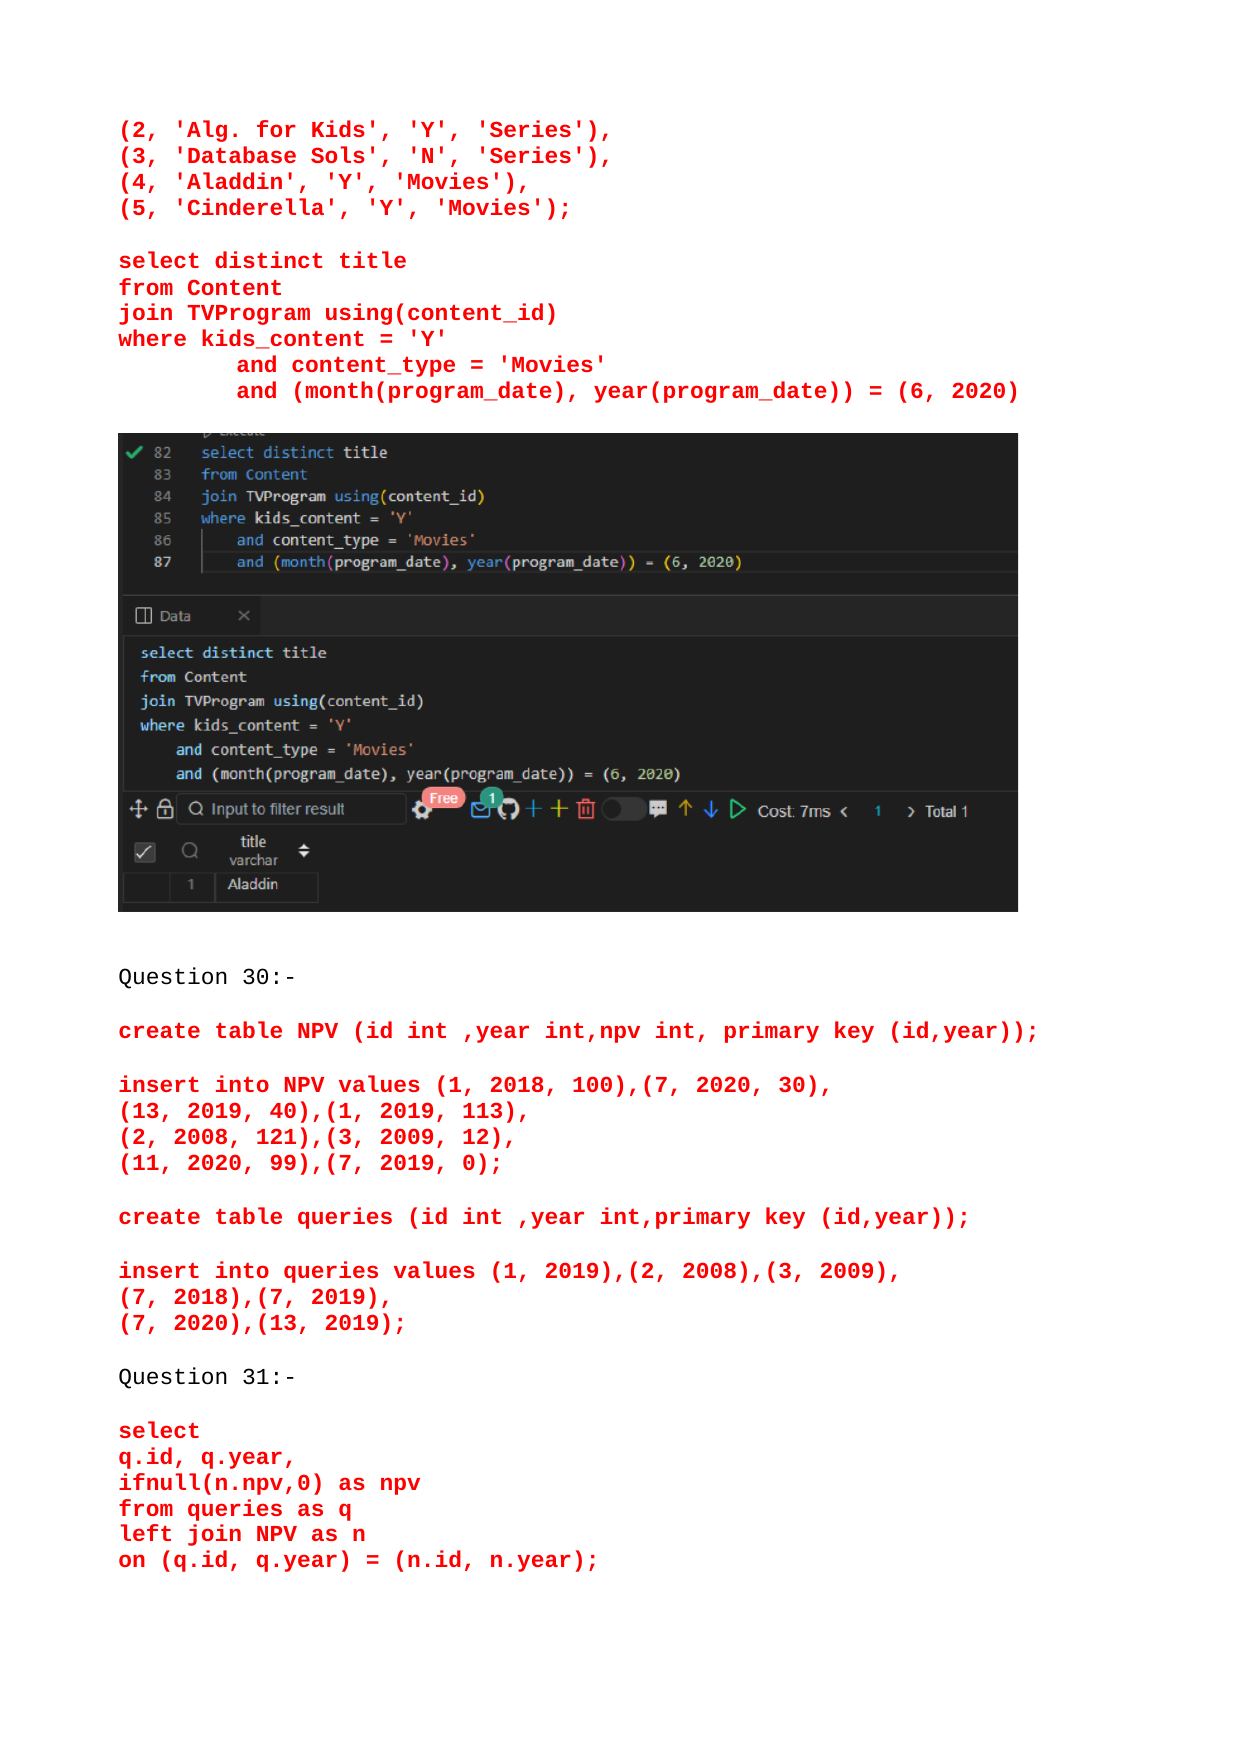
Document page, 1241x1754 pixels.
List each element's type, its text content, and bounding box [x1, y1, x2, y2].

text (7, 2020),(13, 2019); [118, 1311, 1122, 1337]
text where kids_content = 'Y' [118, 328, 1122, 354]
text (3, 'Database Sols', 'N', 'Series'), [118, 144, 1122, 170]
text join TVProgram using(content_id) [118, 302, 1122, 328]
text select distinct title [118, 250, 1122, 276]
text (4, 'Aladdin', 'Y', 'Movies'), [118, 170, 1122, 196]
text (5, 'Cinderella', 'Y', 'Movies'); [118, 196, 1122, 222]
text select [118, 1419, 1122, 1445]
text and (month(program_date), year(program_date)) = (6, 2020) [118, 379, 1122, 406]
text (2, 2008, 121),(3, 2009, 12), [118, 1125, 1122, 1151]
text (13, 2019, 40),(1, 2019, 113), [118, 1099, 1122, 1125]
text and content_type = 'Movies' [118, 354, 1122, 379]
text from Content [118, 276, 1122, 302]
text insert into NPV values (1, 2018, 100),(7, 2020, 30), [118, 1073, 1122, 1099]
text ifnull(n.npv,0) as npv [118, 1471, 1122, 1497]
text insert into queries values (1, 2019),(2, 2008),(3, 2009), [118, 1259, 1122, 1285]
text from queries as q [118, 1497, 1122, 1523]
text (2, 'Alg. for Kids', 'Y', 'Series'), [118, 118, 1122, 144]
text on (q.id, q.year) = (n.id, n.year); [118, 1549, 1122, 1575]
text create table NPV (id int ,year int,npv int, primary key (id,year)); [118, 1019, 1122, 1046]
text Question 31:- [118, 1365, 1122, 1391]
text left join NPV as n [118, 1523, 1122, 1549]
text (7, 2018),(7, 2019), [118, 1285, 1122, 1311]
text q.id, q.year, [118, 1445, 1122, 1471]
text (11, 2020, 99),(7, 2019, 0); [118, 1151, 1122, 1177]
text create table queries (id int ,year int,primary key (id,year)); [118, 1205, 1122, 1231]
text Question 30:- [118, 966, 1122, 992]
